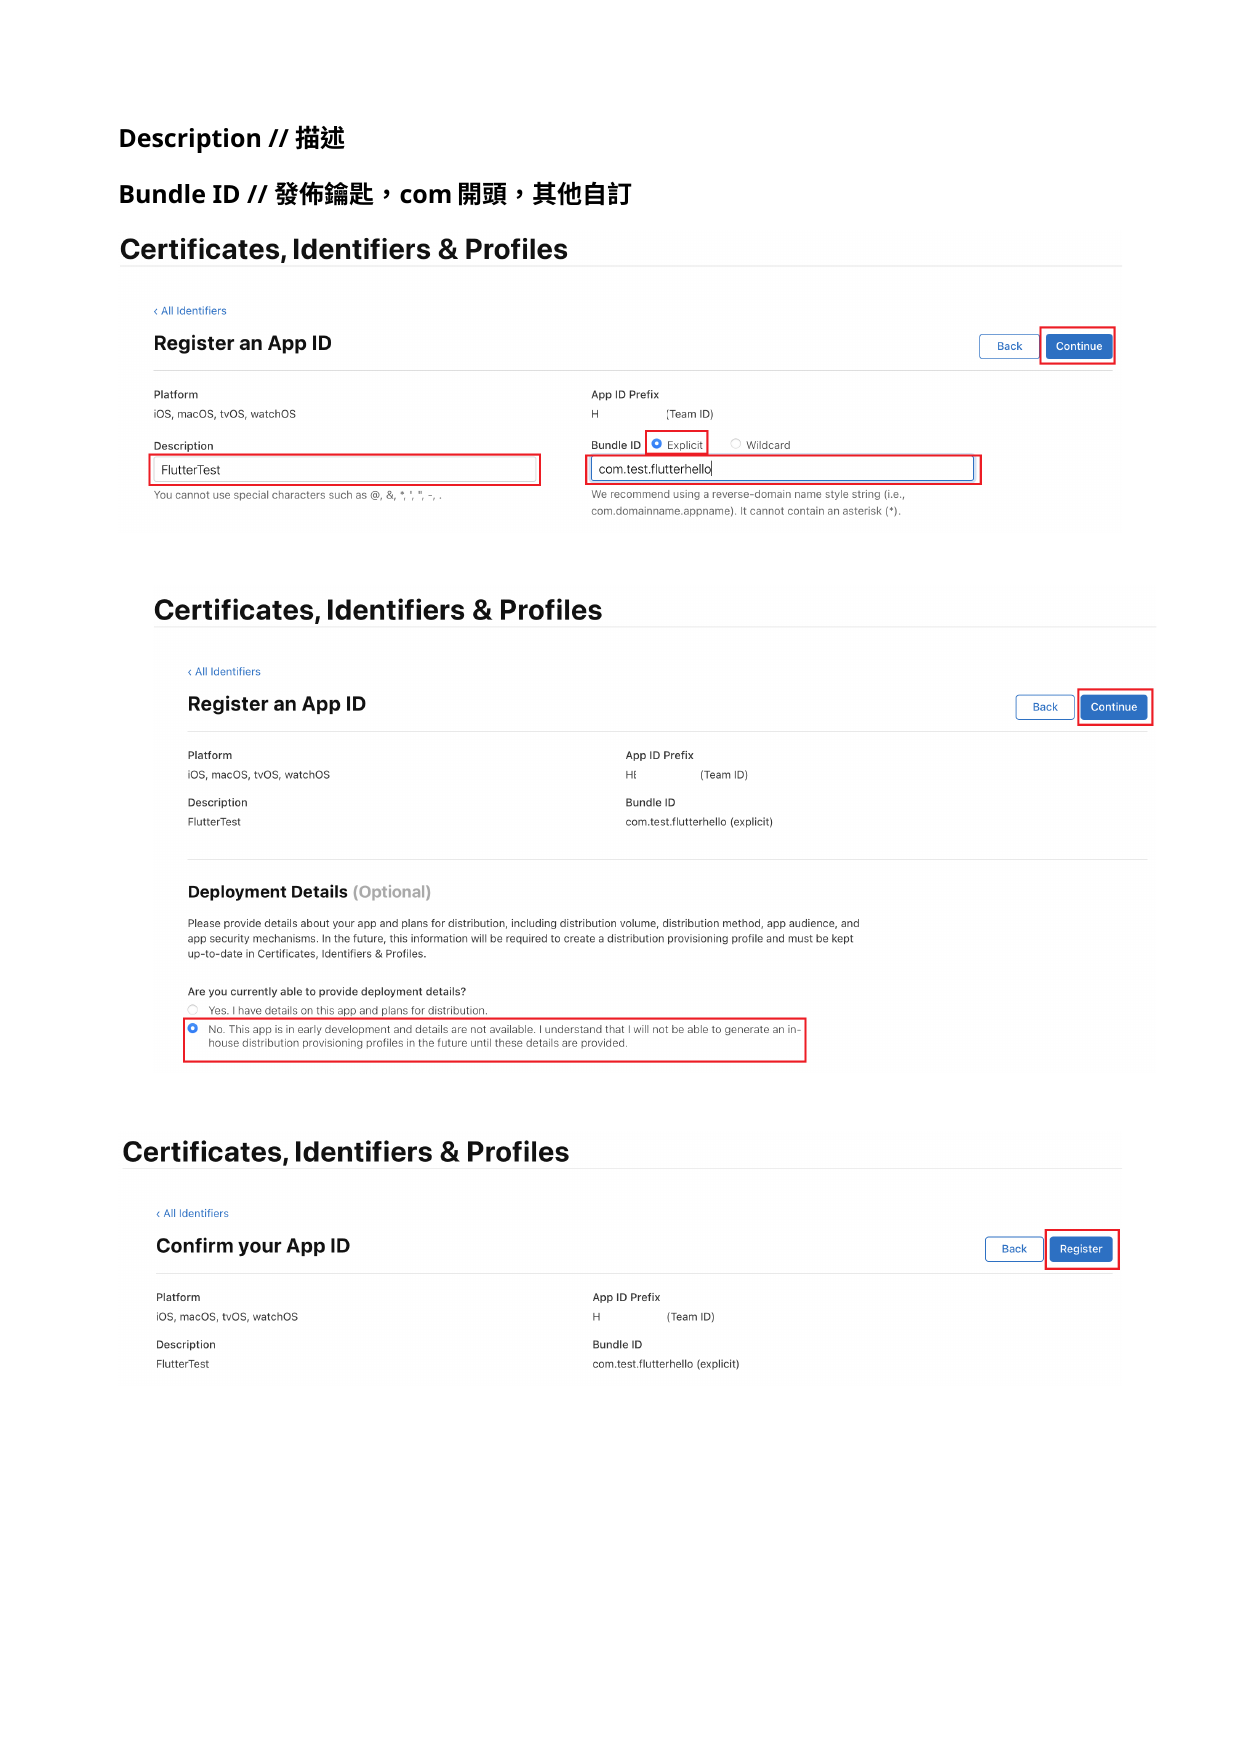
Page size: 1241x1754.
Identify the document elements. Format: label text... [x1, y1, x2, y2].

picture [152, 585, 1157, 1073]
picture [118, 1131, 1123, 1386]
text Bundle ID // 發佈鑰匙，com開頭，其他自訂 [118, 174, 1122, 211]
picture [118, 230, 1123, 533]
text Description // 描述 [118, 118, 1122, 154]
